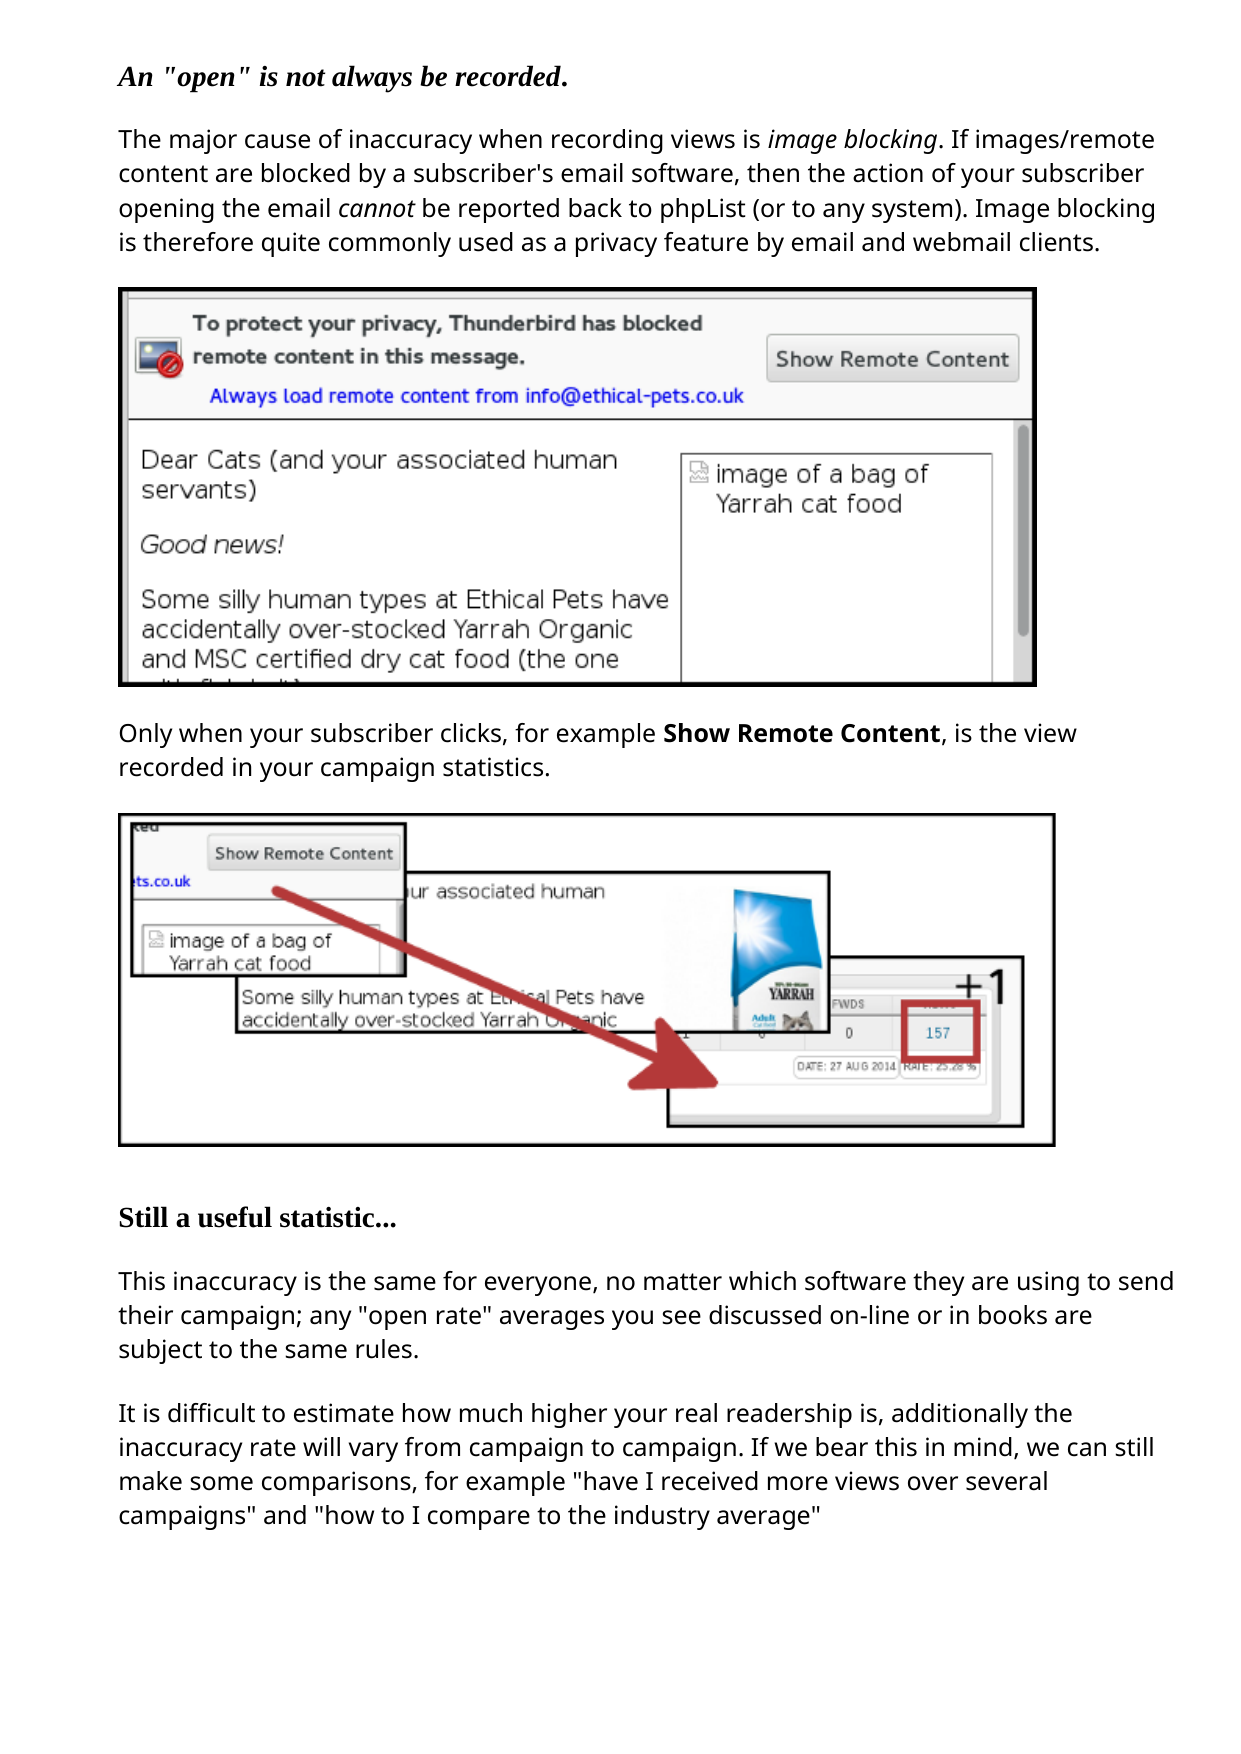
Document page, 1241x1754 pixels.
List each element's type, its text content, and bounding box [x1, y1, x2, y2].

text This inaccuracy is the same for everyone, no matter which software they are using to send their campaign; any "open rate" averages you see discussed on-line or in books are subject to the same rules. [118, 1264, 1181, 1366]
text It is difficult to estimate how much higher your real readership is, additionally the inaccuracy rate will vary from campaign to campaign. If we bear this in mind, we can still make some comparisons, for example "have I received more views over several campaigns" and "how to I compare to the industry average" [118, 1395, 1181, 1532]
picture [118, 287, 1037, 687]
subtitle An "open" is not always be recorded. [118, 59, 1181, 93]
subtitle Still a useful statistic... [118, 1201, 1181, 1234]
text The major cause of inaccuracy when recording views is image blocking. If images/remote content are blocked by a subscriber's email software, then the action of your subscriber opening the email cannot be reported back to phpList (or to any system). Image blocking is therefore quite commonly used as a privacy feature by email and webmail clients. [118, 122, 1181, 258]
text Only when your subscriber clicks, for example Show Remote Content, is the view recorded in your campaign statistics. [118, 716, 1181, 784]
picture [118, 813, 1056, 1147]
